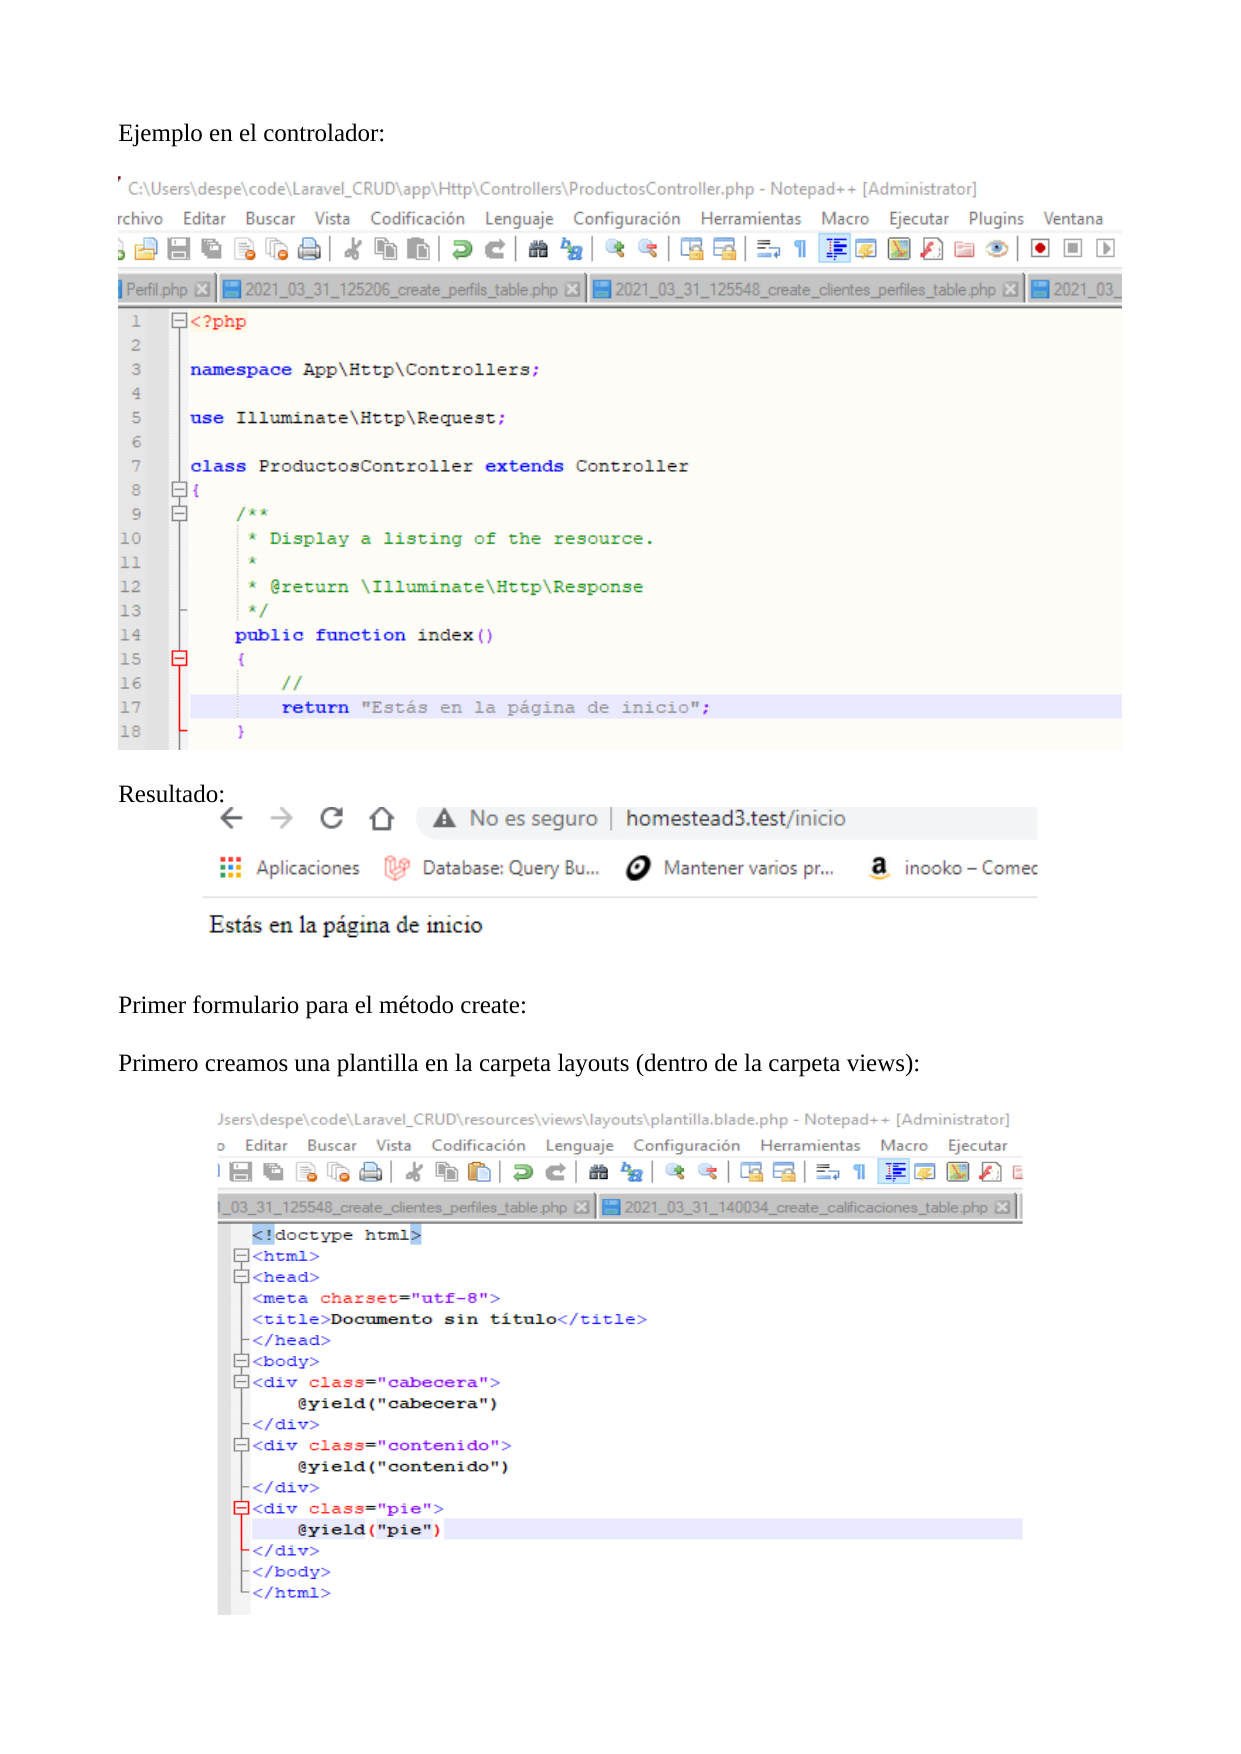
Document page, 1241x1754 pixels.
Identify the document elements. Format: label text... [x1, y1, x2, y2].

picture [202, 807, 1038, 991]
text Primer formulario para el método create: [118, 807, 1122, 1019]
text Resultado: [118, 779, 1122, 807]
text Primero creamos una plantilla en la carpeta layouts (dentro de la carpeta views): [118, 1048, 1122, 1076]
picture [118, 175, 1122, 750]
picture [217, 1105, 1023, 1615]
text Ejemplo en el controlador: [118, 118, 1122, 147]
